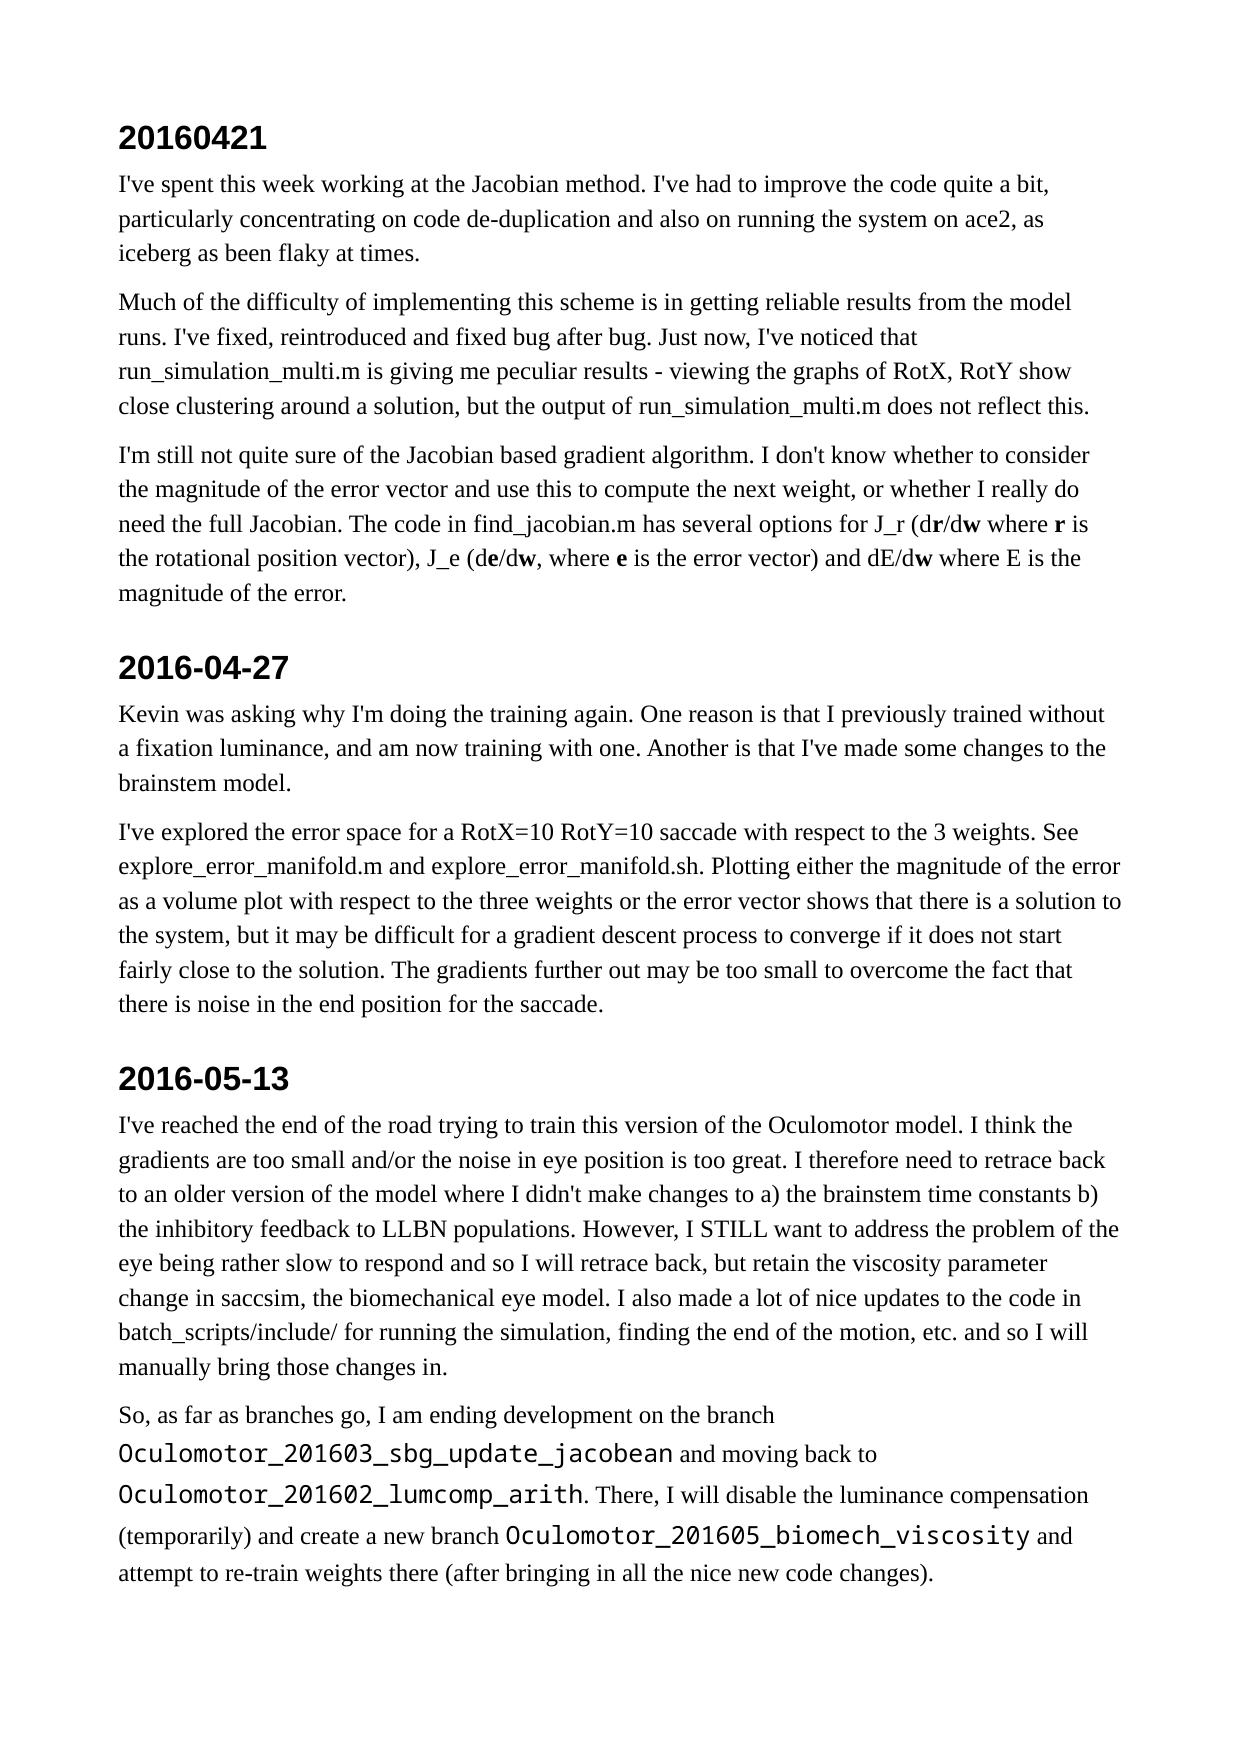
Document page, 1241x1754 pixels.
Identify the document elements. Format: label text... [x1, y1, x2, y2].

text I've reached the end of the road trying to train this version of the Oculomotor model. I think the gradients are too small and/or the noise in eye position is too great. I therefore need to retrace back to an older version of the model where I didn't make changes to a) the brainstem time constants b) the inhibitory feedback to LLBN populations. However, I STILL want to address the problem of the eye being rather slow to respond and so I will retrace back, but retain the viscosity parameter change in saccsim, the biomechanical eye model. I also made a lot of nice updates to the code in batch_scripts/include/ for running the simulation, finding the end of the motion, etc. and so I will manually bring those changes in. [118, 1110, 1122, 1380]
text Kevin was asking why I'm doing the training again. One reason is that I previously trained without a fixation luminance, and am now training with one. Another is that I've made some changes to the brainstem model. [118, 699, 1122, 796]
text I've explored the error space for a RotX=10 RotY=10 saccade with respect to the 3 weights. See explore_error_manifold.m and explore_error_manifold.sh. Plotting either the magnitude of the error as a volume plot with respect to the three weights or the error vector shows that there is a solution to the system, but it may be difficult for a gradient descent process to converge if it does not start fairly close to the solution. The gradients further out may be too small to overcome the fact that there is noise in the end position for the saccade. [118, 817, 1122, 1018]
text I've spent this week working at the Jacobian method. I've had to improve the code quite a bit, particularly concentrating on code de-duplication and also on running the system on ace2, as iceberg as been flaky at times. [118, 169, 1122, 267]
subtitle 20160421 [118, 118, 1122, 157]
subtitle 2016-05-13 [118, 1059, 1122, 1098]
text Much of the difficulty of implementing this scheme is in getting reliable results from the model runs. I've fixed, reintroduced and fixed bug after bug. Just now, I've noticed that run_simulation_multi.m is giving me peculiar results - viewing the graphs of RotX, RotY show close clustering around a solution, but the output of run_simulation_multi.m does not reflect this. [118, 287, 1122, 419]
subtitle 2016-04-27 [118, 648, 1122, 686]
text I'm still not quite sure of the Jacobian based gradient algorithm. I don't know whether to consider the magnitude of the error vector and use this to compute the next weight, or whether I really do need the full Jacobian. The code in find_jacobian.m has several options for J_r (dr/dw where r is the rotational position vector), J_e (de/dw, where e is the error vector) and dE/dw where E is the magnitude of the error. [118, 440, 1122, 606]
text So, as far as branches go, I am ending development on the branch Oculomotor_201603_sbg_update_jacobean and moving back to Oculomotor_201602_lumcomp_arith. There, I will disable the luminance compensation (temporarily) and create a new branch Oculomotor_201605_biomech_viscosity and attempt to re-train weights there (after bringing in all the nice new code changes). [118, 1401, 1122, 1586]
